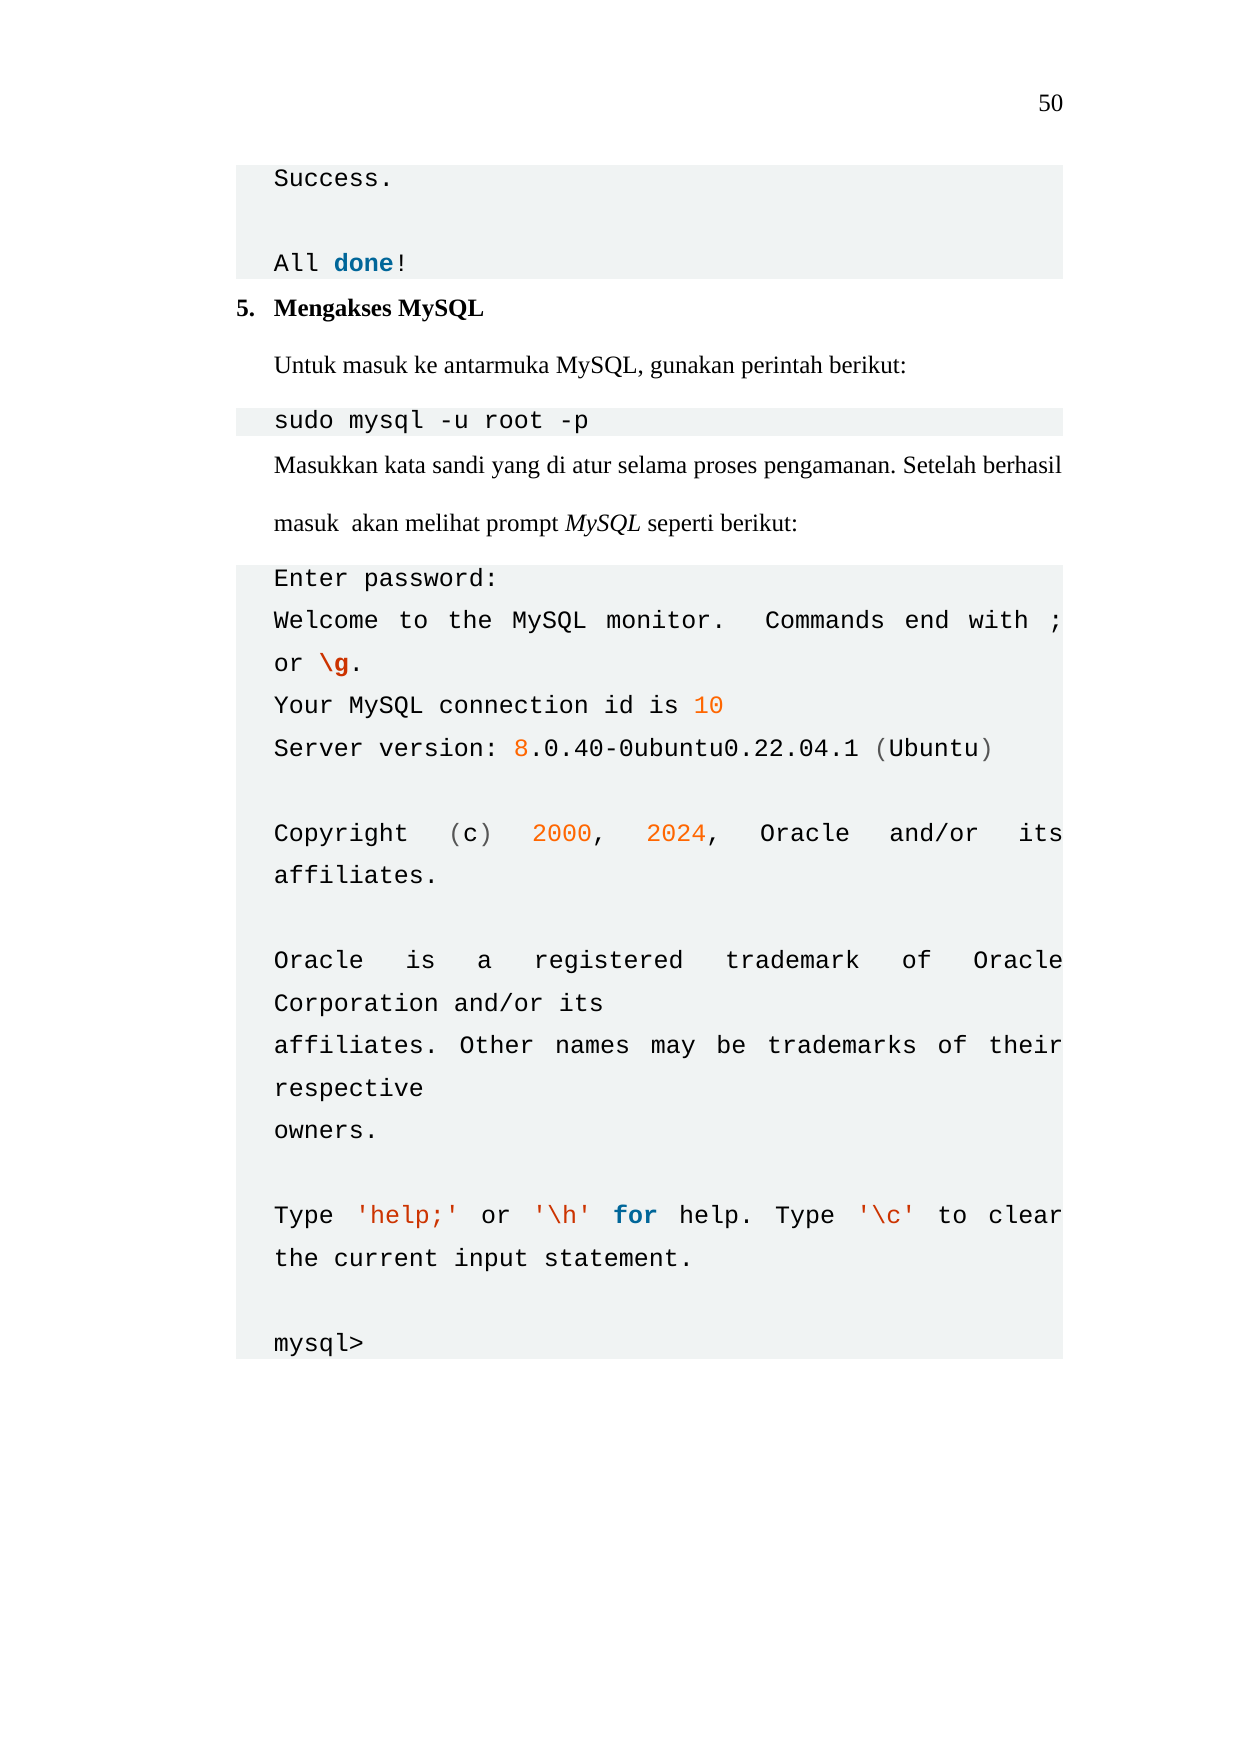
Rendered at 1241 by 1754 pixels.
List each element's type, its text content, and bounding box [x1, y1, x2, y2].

list Masukkan kata sandi yang di atur selama proses pengamanan. Setelah berhasil masuk akan melihat prompt MySQL seperti berikut: [236, 450, 1063, 537]
list Mengakses MySQL [236, 293, 1063, 322]
list Server version: 8.0.40-0ubuntu0.22.04.1 (Ubuntu) [236, 735, 1063, 764]
list Copyright (c) 2000, 2024, Oracle and/or its affiliates. [236, 820, 1063, 891]
list Type 'help;' or '\h' for help. Type '\c' to clear the current input statement. [236, 1203, 1063, 1274]
list Untuk masuk ke antarmuka MySQL, gunakan perintah berikut: [236, 350, 1063, 379]
list affiliates. Other names may be trademarks of their respective [236, 1033, 1063, 1104]
list Enter password: [236, 565, 1063, 594]
list Welcome to the MySQL monitor. Commands end with ; or \g. [236, 608, 1063, 679]
list All done! [236, 250, 1063, 279]
list sudo mysql -u root -p [236, 408, 1063, 436]
list Oracle is a registered trademark of Oracle Corporation and/or its [236, 948, 1063, 1019]
list mysql> [236, 1330, 1063, 1359]
list owners. [236, 1118, 1063, 1146]
list Your MySQL connection id is 10 [236, 693, 1063, 721]
list Success. [236, 165, 1063, 194]
